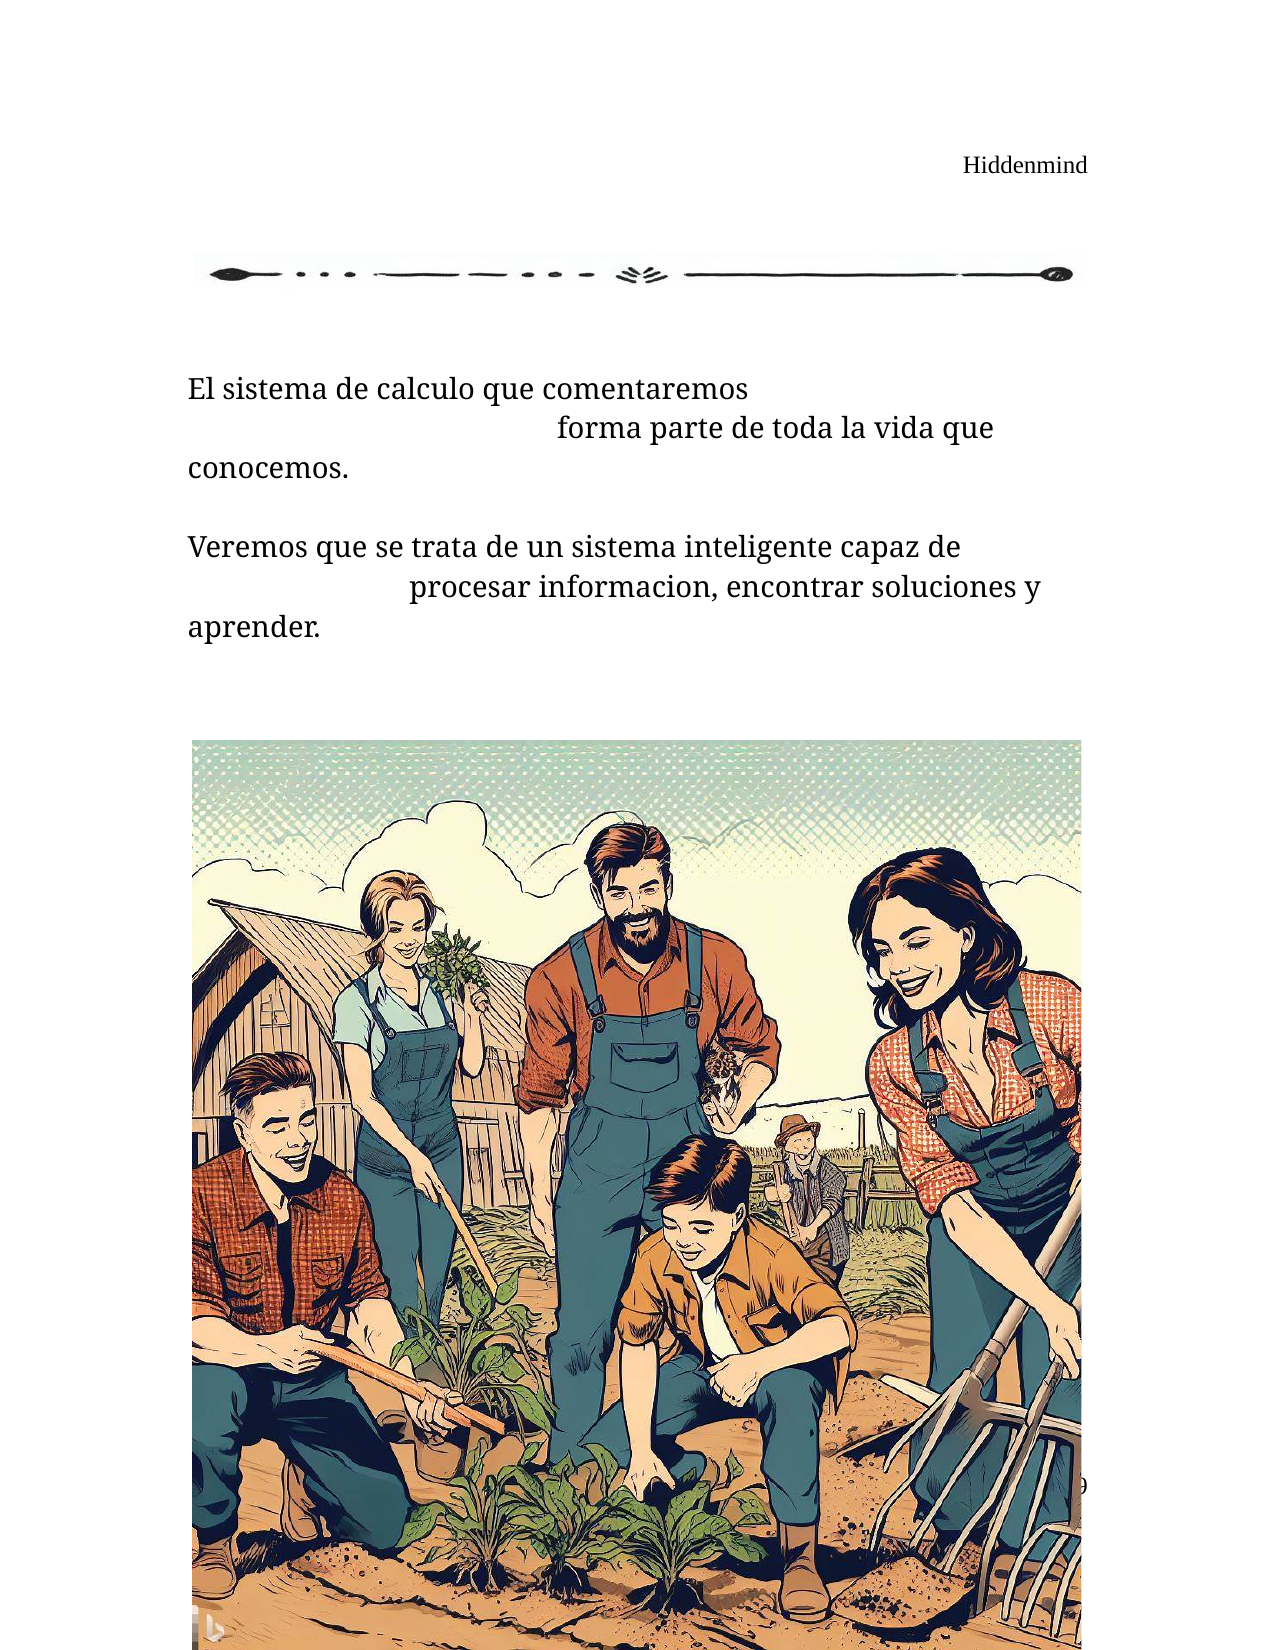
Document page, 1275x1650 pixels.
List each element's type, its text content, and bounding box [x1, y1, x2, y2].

text Veremos que se trata de un sistema inteligente capaz de [187, 527, 1087, 566]
text El sistema de calculo que comentaremos [187, 368, 1087, 408]
text forma parte de toda la vida que conocemos. [187, 408, 1087, 487]
picture [192, 740, 1082, 1650]
picture [193, 252, 1083, 289]
text procesar informacion, encontrar soluciones y aprender. [187, 566, 1087, 646]
